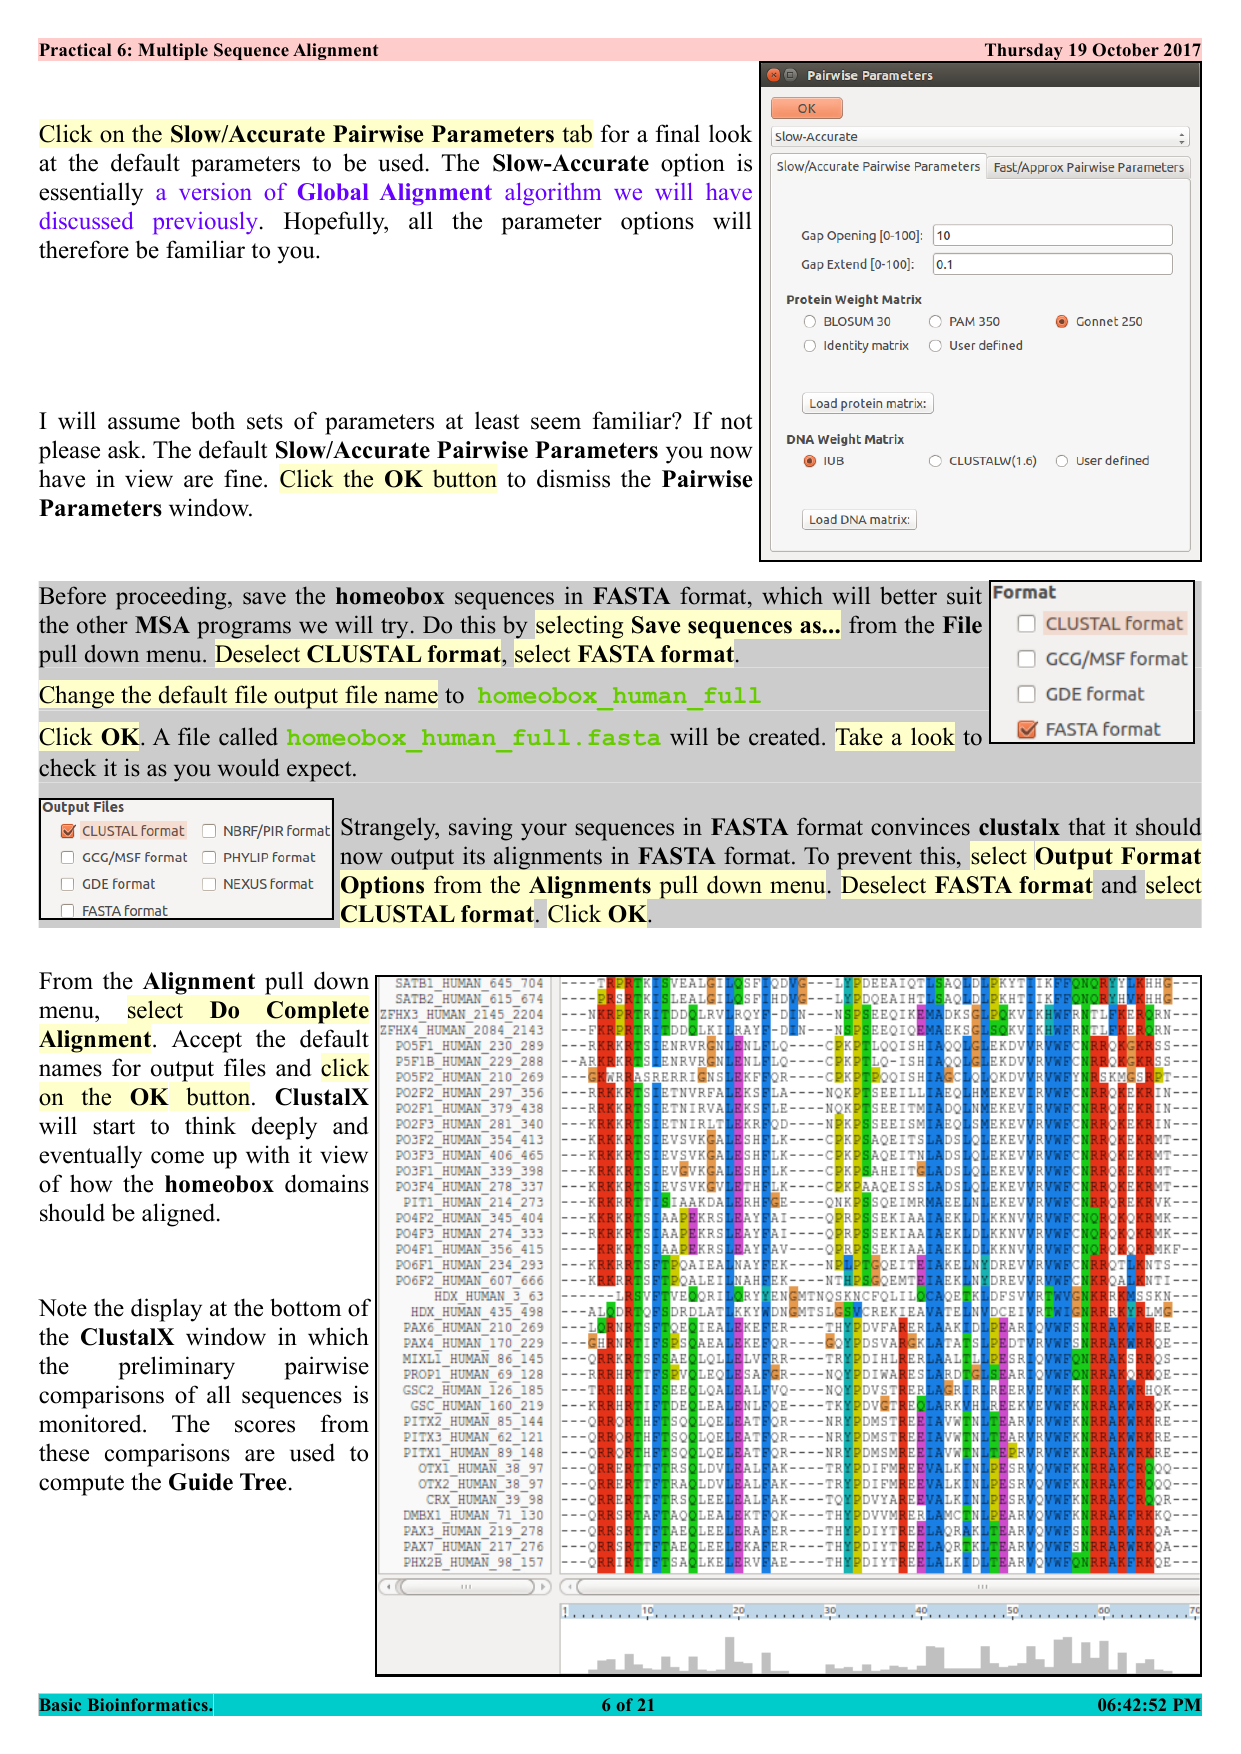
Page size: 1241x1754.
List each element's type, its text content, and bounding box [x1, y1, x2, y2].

text From the Alignment pull down menu, select Do Complete Alignment. Accept the default names for output files and click on the OK button. ClustalX will start to think deeply and eventually come up with it view of how the homeobox domains should be aligned. [38, 966, 1202, 1227]
picture [991, 582, 1193, 742]
text I will assume both sets of parameters at least seem familiar? If not please ask. The default Slow/Accurate Pairwise Parameters you now have in view are fine. Click the OK button to dismiss the Pairwise Parameters window. [38, 406, 759, 522]
picture [377, 977, 1200, 1674]
text Strangely, saving your sequences in FASTA format convinces clustalx that it should now output its alignments in FASTA format. To prevent this, select Output Format Options from the Alignments pull down menu. Deselect FASTA format and select CLUSTAL format. Click OK. [38, 799, 1202, 928]
text Click on the Slow/Accurate Pairwise Parameters tab for a final look at the default parameters to be used. The Slow-Accurate option is essentially a version of Global Alignment algorithm we will have discussed previously. Hopefully, all the parameter options will therefore be familiar to you. [38, 119, 759, 264]
picture [761, 63, 1200, 560]
picture [41, 800, 332, 918]
text Note the display at the bottom of the ClustalX window in which the preliminary pairwise comparisons of all sequences is monitored. The scores from these comparisons are used to compute the Guide Tree. [38, 1292, 375, 1496]
text Click OK. A file called homeobox_human_full.fasta will be created. Take a look to check it is as you would expect. [38, 722, 1202, 782]
text Before proceeding, save the homeobox sequences in FASTA format, which will better suit the other MSA programs we will try. Do this by selecting Save sequences as... from the File pull down menu. Deselect CLUSTAL format, select FASTA format. [38, 581, 989, 668]
text Change the default file output file name to homeobox_human_full [38, 679, 989, 711]
